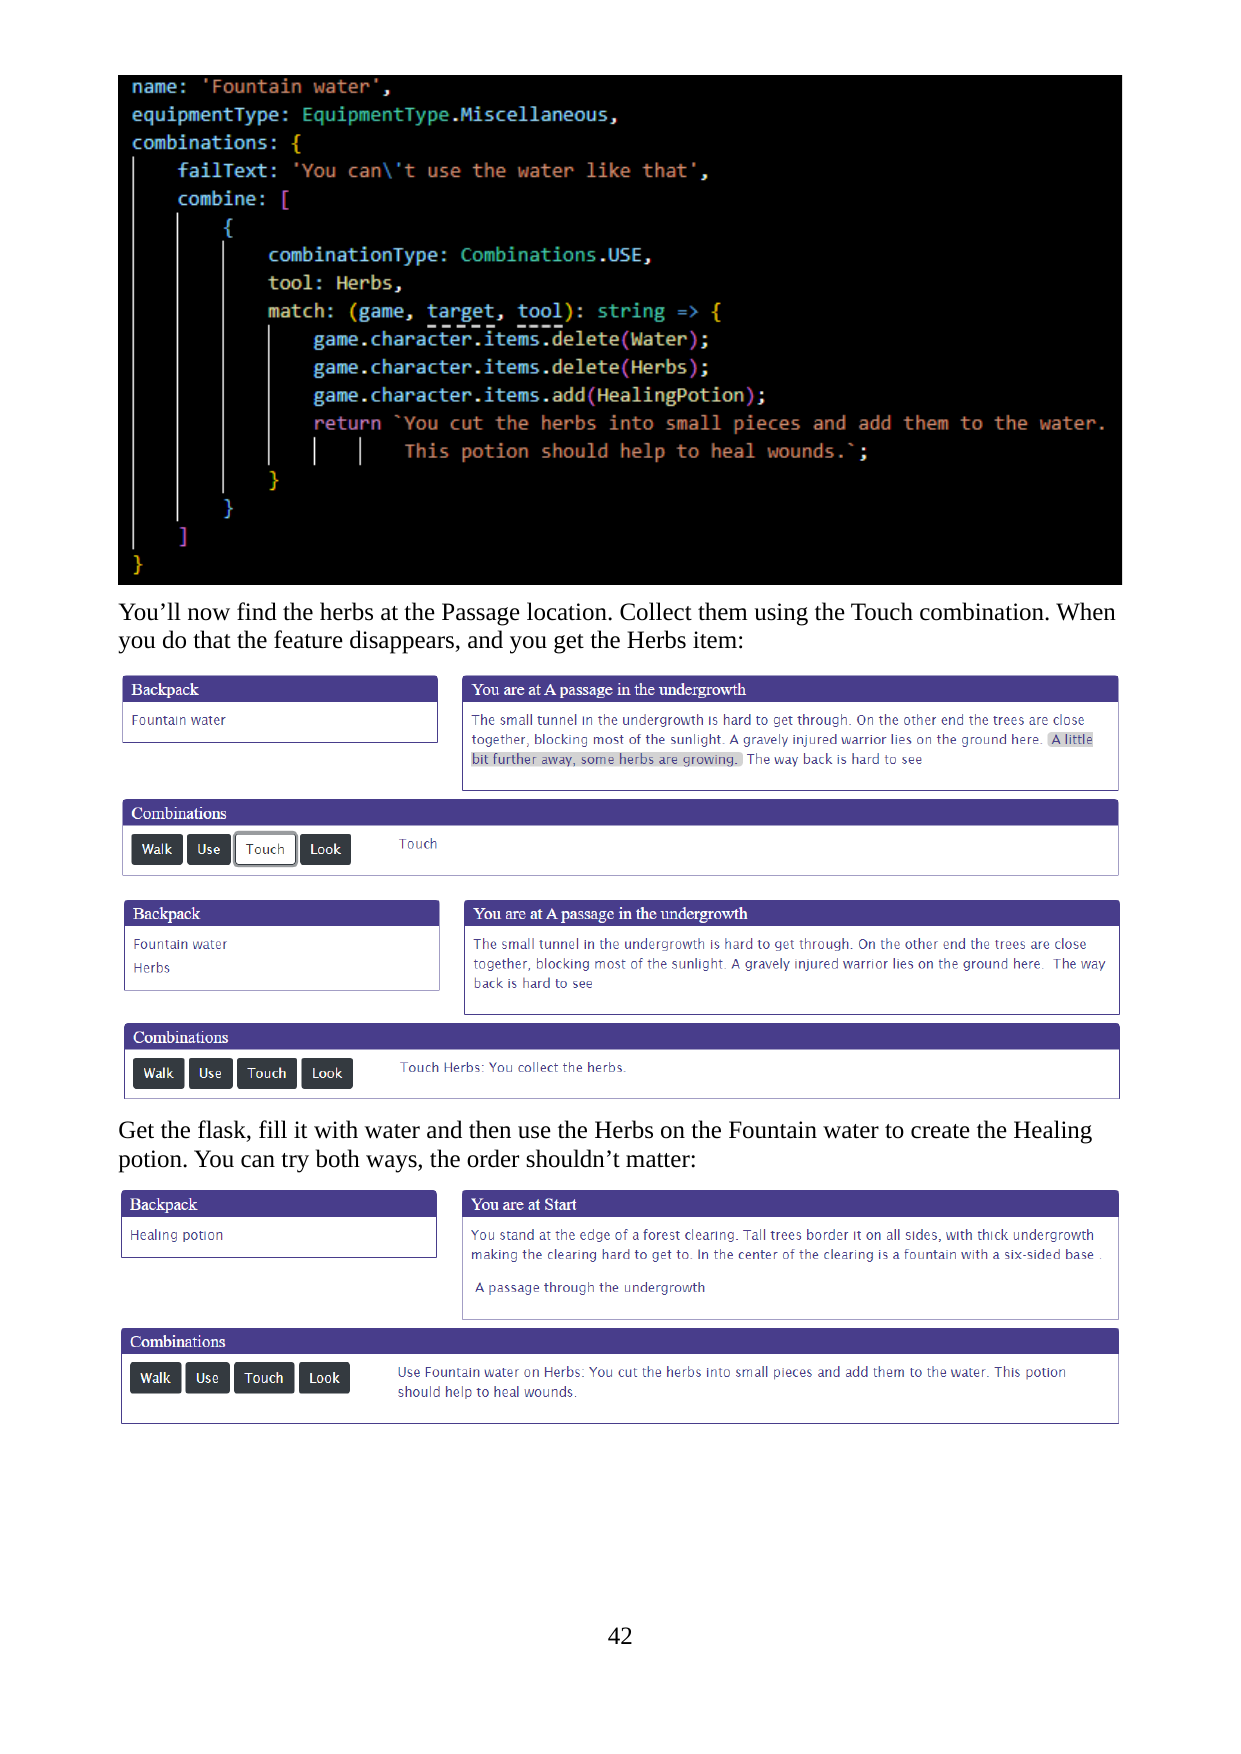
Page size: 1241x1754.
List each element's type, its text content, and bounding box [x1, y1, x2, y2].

text Get the flask, fill it with water and then use the Herbs on the Fountain water to create the Healing potion. You can try both ways, the order shouldn’t matter: [118, 1115, 1122, 1173]
text You’ll now find the herbs at the Passage location. Collect them using the Touch combination. When you do that the feature disappears, and you get the Herbs item: [118, 597, 1122, 654]
